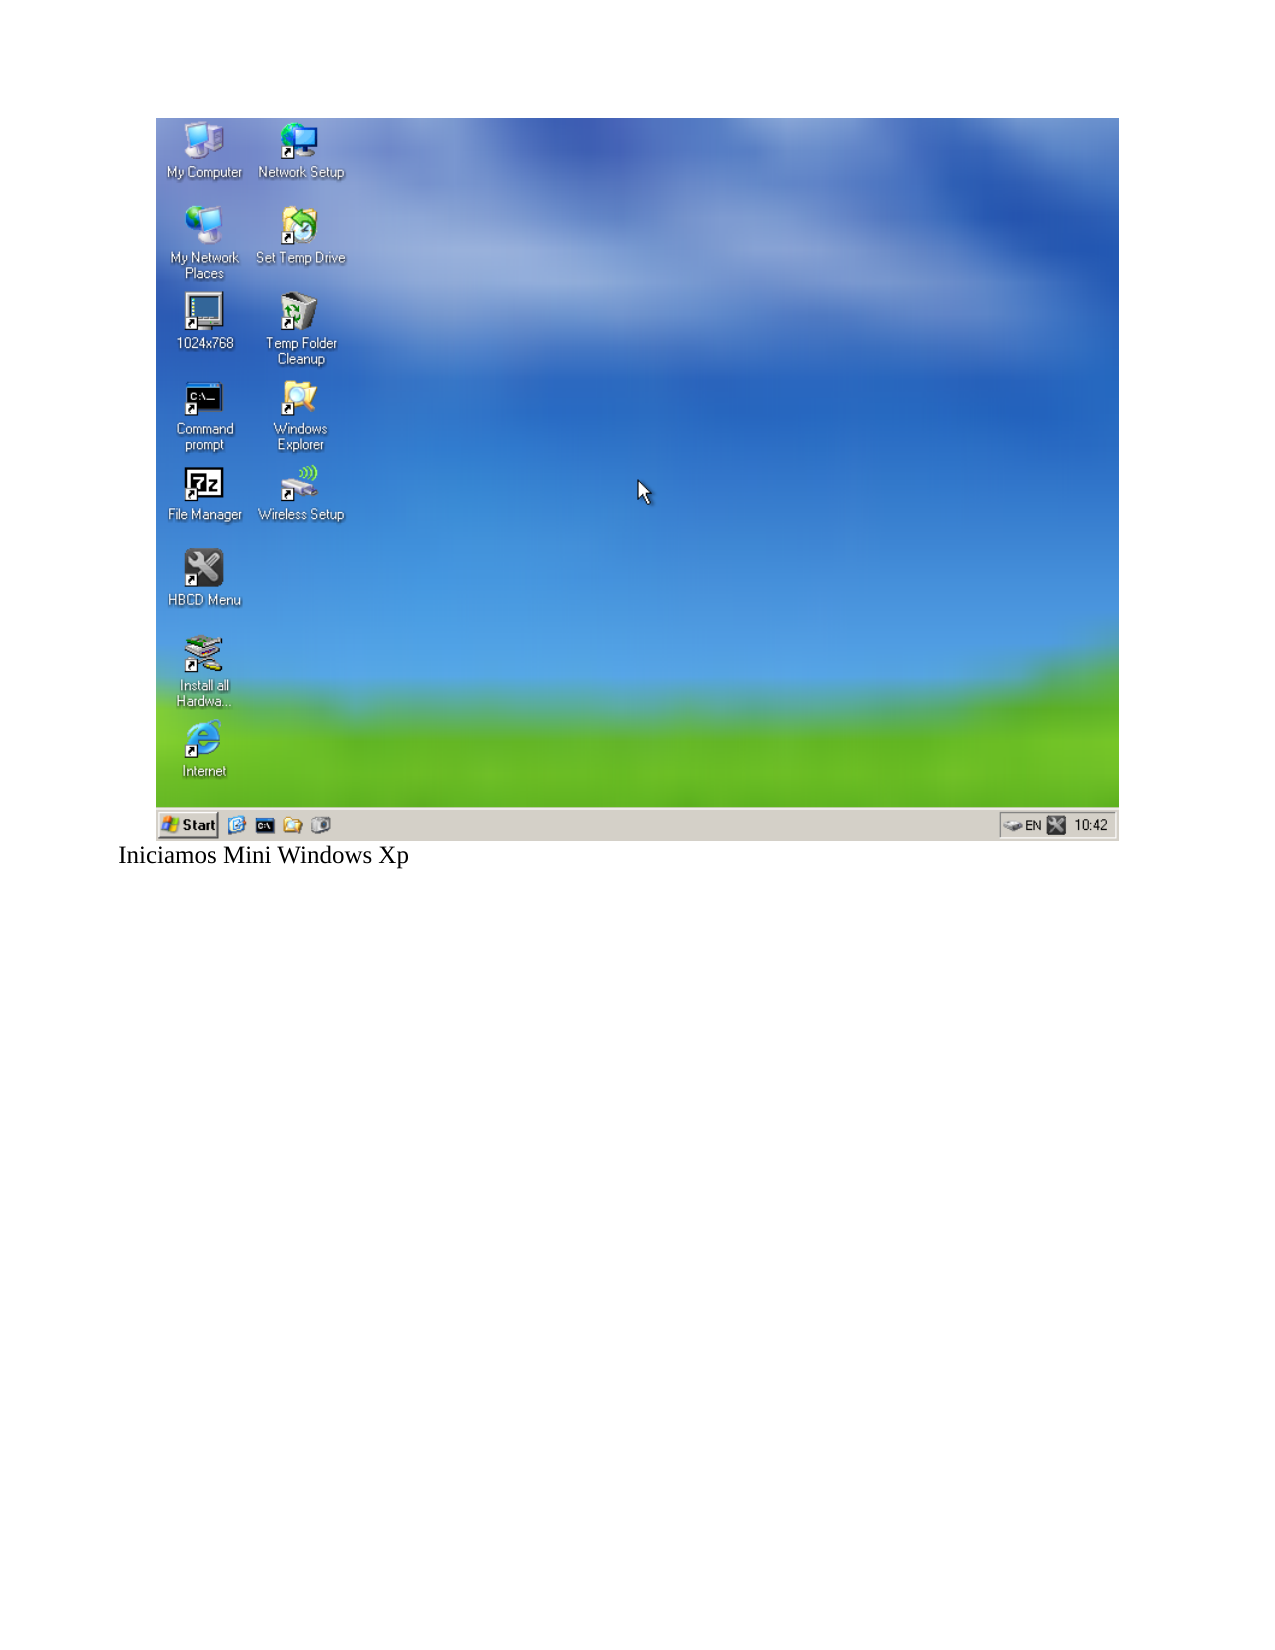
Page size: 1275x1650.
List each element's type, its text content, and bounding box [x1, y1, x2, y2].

text Iniciamos Mini Windows Xp [118, 118, 1157, 869]
picture [156, 118, 1119, 841]
